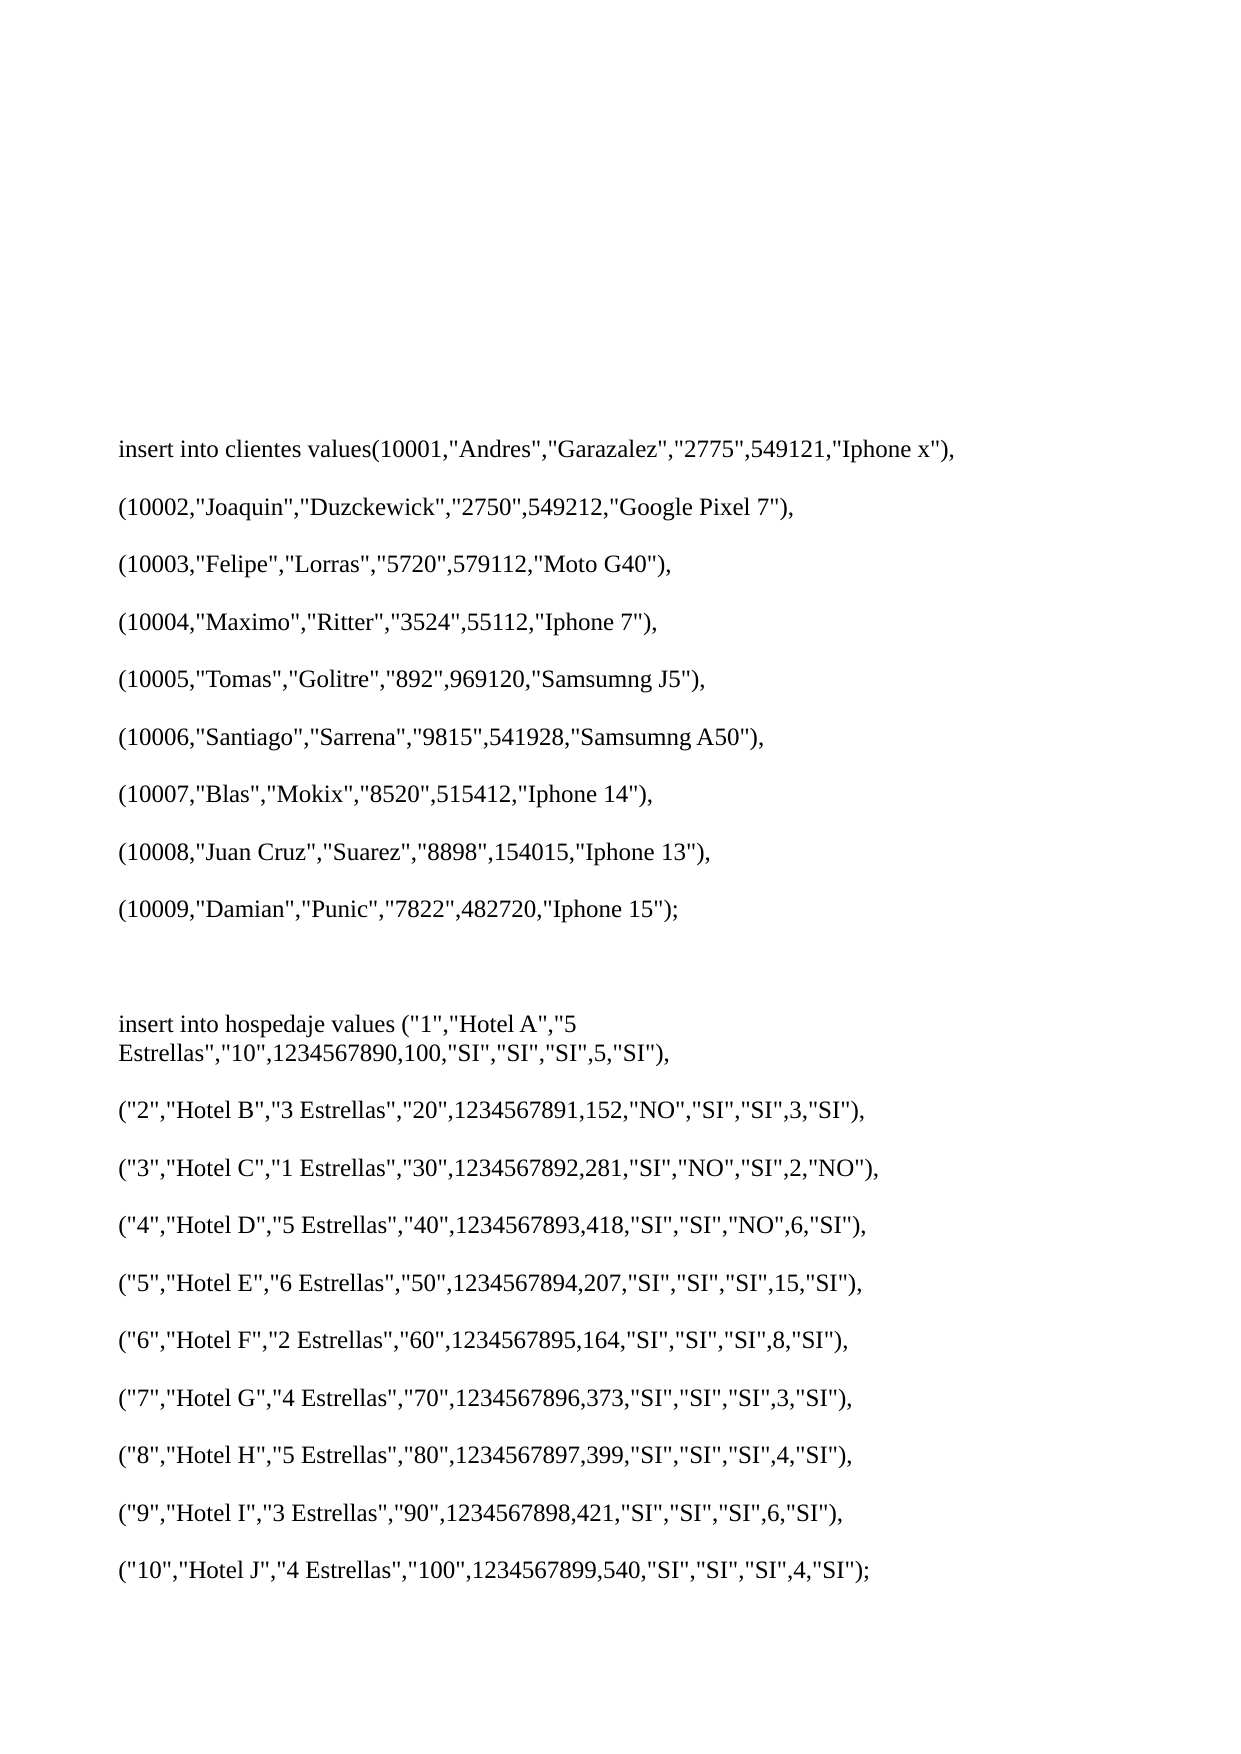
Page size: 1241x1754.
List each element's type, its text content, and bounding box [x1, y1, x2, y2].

text (10002,"Joaquin","Duzckewick","2750",549212,"Google Pixel 7"), [118, 492, 1122, 521]
text ("7","Hotel G","4 Estrellas","70",1234567896,373,"SI","SI","SI",3,"SI"), [118, 1383, 1122, 1412]
text (10004,"Maximo","Ritter","3524",55112,"Iphone 7"), [118, 607, 1122, 636]
text insert into hospedaje values ("1","Hotel A","5 Estrellas","10",1234567890,100,"SI","SI","SI",5,"SI"), [118, 1009, 1122, 1067]
text (10008,"Juan Cruz","Suarez","8898",154015,"Iphone 13"), [118, 837, 1122, 866]
text ("8","Hotel H","5 Estrellas","80",1234567897,399,"SI","SI","SI",4,"SI"), [118, 1441, 1122, 1469]
text (10006,"Santiago","Sarrena","9815",541928,"Samsumng A50"), [118, 722, 1122, 751]
text ("3","Hotel C","1 Estrellas","30",1234567892,281,"SI","NO","SI",2,"NO"), [118, 1153, 1122, 1182]
text insert into clientes values(10001,"Andres","Garazalez","2775",549121,"Iphone x"), [118, 434, 1122, 463]
text ("2","Hotel B","3 Estrellas","20",1234567891,152,"NO","SI","SI",3,"SI"), [118, 1096, 1122, 1124]
text ("5","Hotel E","6 Estrellas","50",1234567894,207,"SI","SI","SI",15,"SI"), [118, 1268, 1122, 1297]
text (10009,"Damian","Punic","7822",482720,"Iphone 15"); [118, 894, 1122, 923]
text (10005,"Tomas","Golitre","892",969120,"Samsumng J5"), [118, 664, 1122, 693]
text (10007,"Blas","Mokix","8520",515412,"Iphone 14"), [118, 779, 1122, 808]
text ("6","Hotel F","2 Estrellas","60",1234567895,164,"SI","SI","SI",8,"SI"), [118, 1326, 1122, 1354]
text ("10","Hotel J","4 Estrellas","100",1234567899,540,"SI","SI","SI",4,"SI"); [118, 1556, 1122, 1584]
text ("4","Hotel D","5 Estrellas","40",1234567893,418,"SI","SI","NO",6,"SI"), [118, 1211, 1122, 1239]
text ("9","Hotel I","3 Estrellas","90",1234567898,421,"SI","SI","SI",6,"SI"), [118, 1498, 1122, 1527]
text (10003,"Felipe","Lorras","5720",579112,"Moto G40"), [118, 549, 1122, 578]
